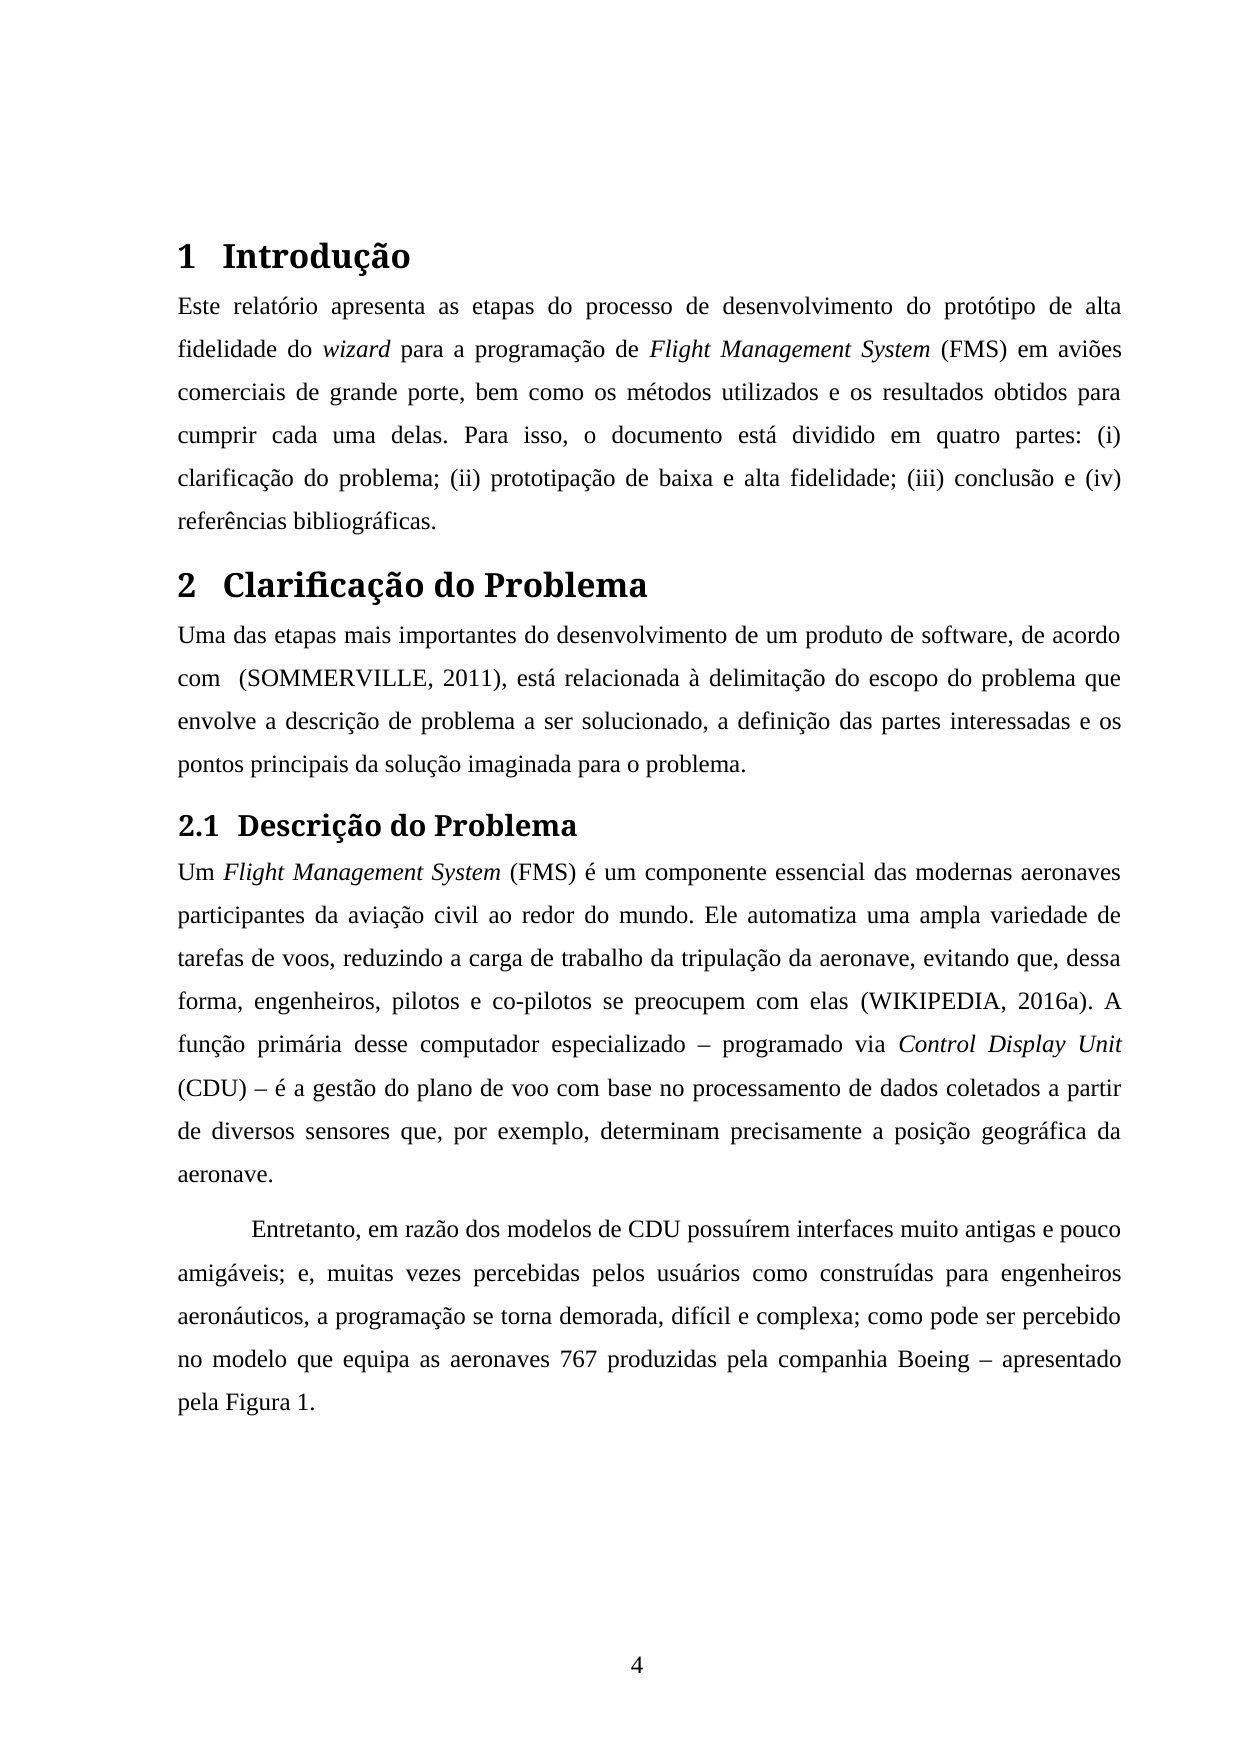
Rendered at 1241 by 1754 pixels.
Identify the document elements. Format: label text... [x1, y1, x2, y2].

text Este relatório apresenta as etapas do processo de desenvolvimento do protótipo de alta fidelidade do wizard para a programação de Flight Management System (FMS) em aviões comerciais de grande porte, bem como os métodos utilizados e os resultados obtidos para cumprir cada uma delas. Para isso, o documento está dividido em quatro partes: (i) clarificação do problema; (ii) prototipação de baixa e alta fidelidade; (iii) conclusão e (iv) referências bibliográficas. [177, 291, 1122, 535]
text Um Flight Management System (FMS) é um componente essencial das modernas aeronaves participantes da aviação civil ao redor do mundo. Ele automatiza uma ampla variedade de tarefas de voos, reduzindo a carga de trabalho da tripulação da aeronave, evitando que, dessa forma, engenheiros, pilotos e co-pilotos se preocupem com elas (WIKIPEDIA, 2016a). A função primária desse computador especializado – programado via Control Display Unit (CDU) – é a gestão do plano de voo com base no processamento de dados coletados a partir de diversos sensores que, por exemplo, determinam precisamente a posição geográfica da aeronave. [177, 857, 1122, 1188]
text Uma das etapas mais importantes do desenvolvimento de um produto de software, de acordo com (SOMMERVILLE, 2011), está relacionada à delimitação do escopo do problema que envolve a descrição de problema a ser solucionado, a definição das partes interessadas e os pontos principais da solução imaginada para o problema. [177, 620, 1122, 778]
subtitle Clarificação do Problema [177, 562, 1122, 607]
subtitle Descrição do Problema [178, 805, 1122, 844]
text Entretanto, em razão dos modelos de CDU possuírem interfaces muito antigas e pouco amigáveis; e, muitas vezes percebidas pelos usuários como construídas para engenheiros aeronáuticos, a programação se torna demorada, difícil e complexa; como pode ser percebido no modelo que equipa as aeronaves 767 produzidas pela companhia Boeing – apresentado pela Figura 1. [177, 1214, 1122, 1416]
subtitle Introdução [177, 233, 1122, 278]
